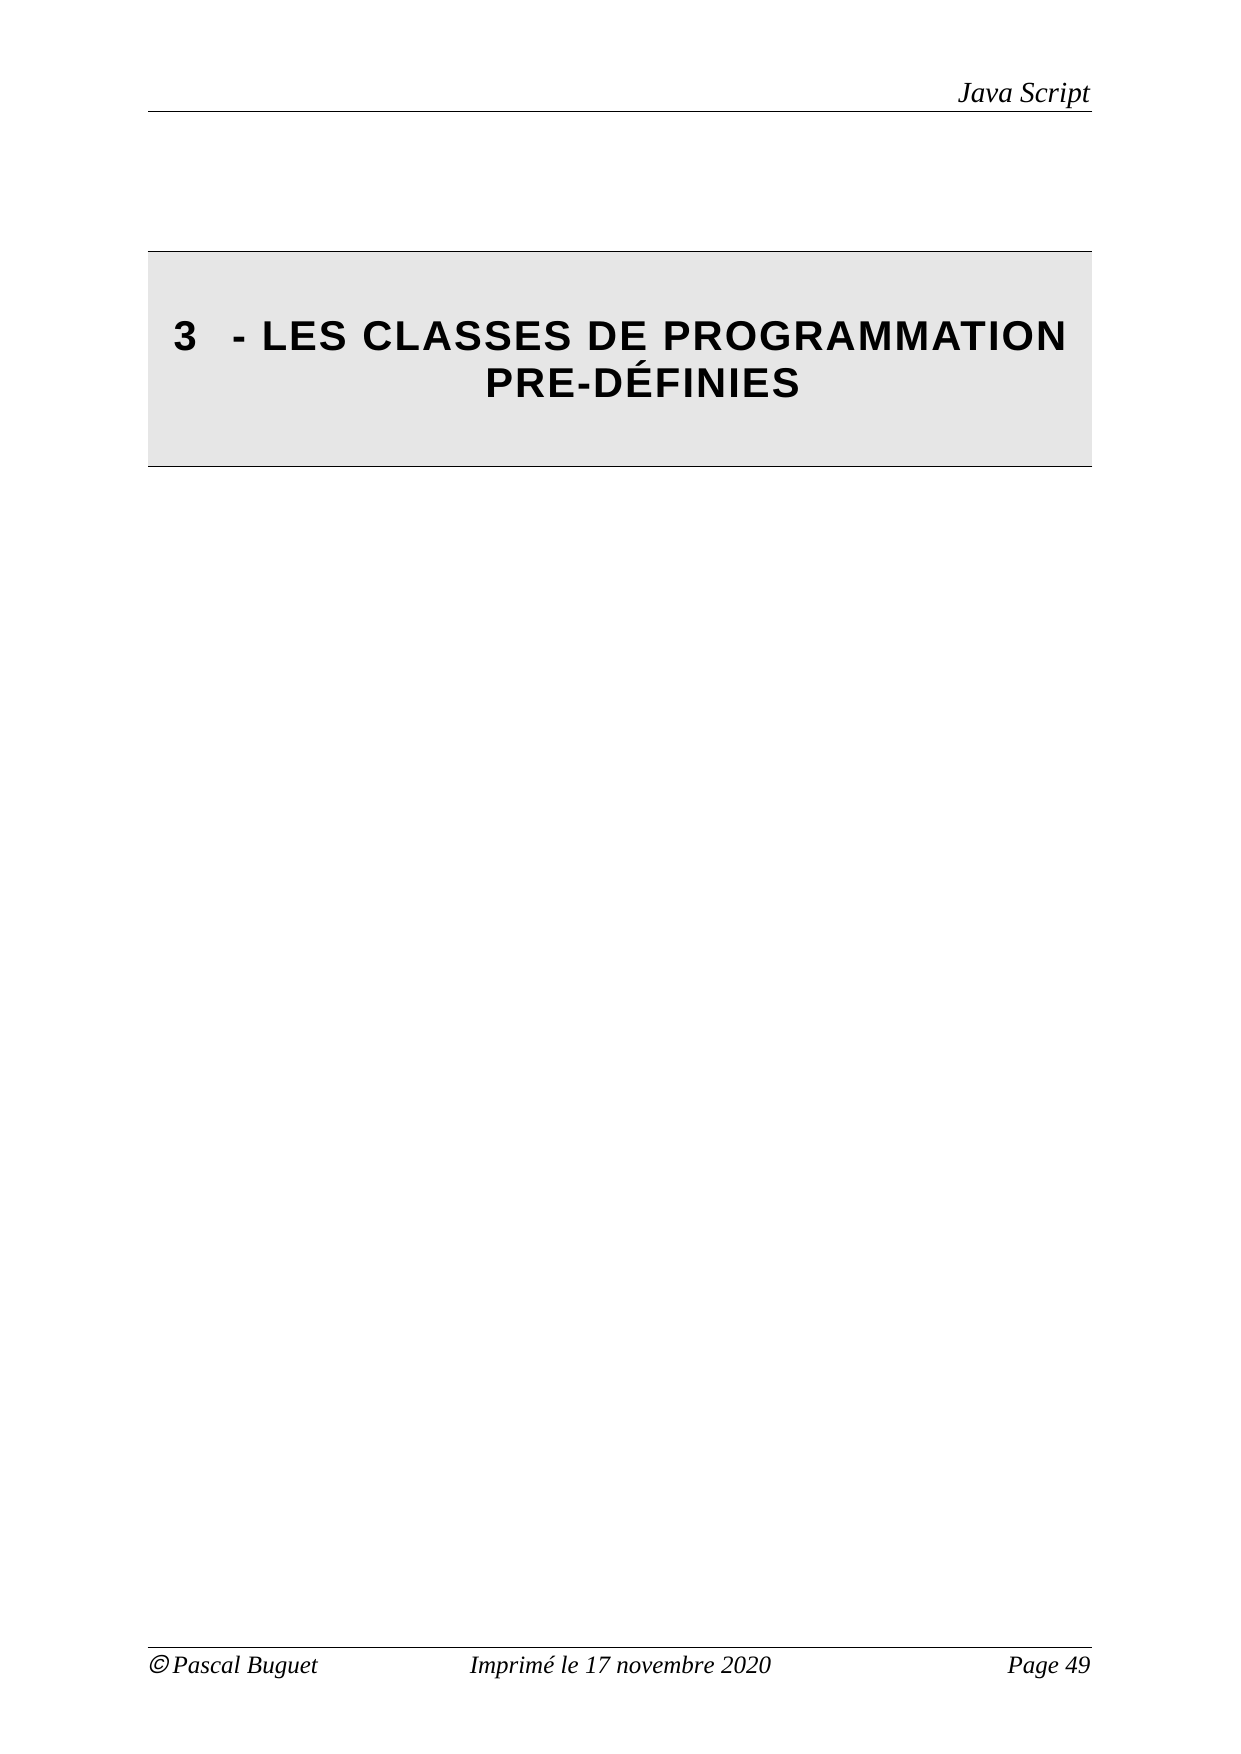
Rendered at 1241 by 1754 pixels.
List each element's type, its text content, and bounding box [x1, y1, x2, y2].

subtitle - LES CLASSES DE PROGRAMMATION PRE-DÉFINIES [148, 252, 1092, 466]
